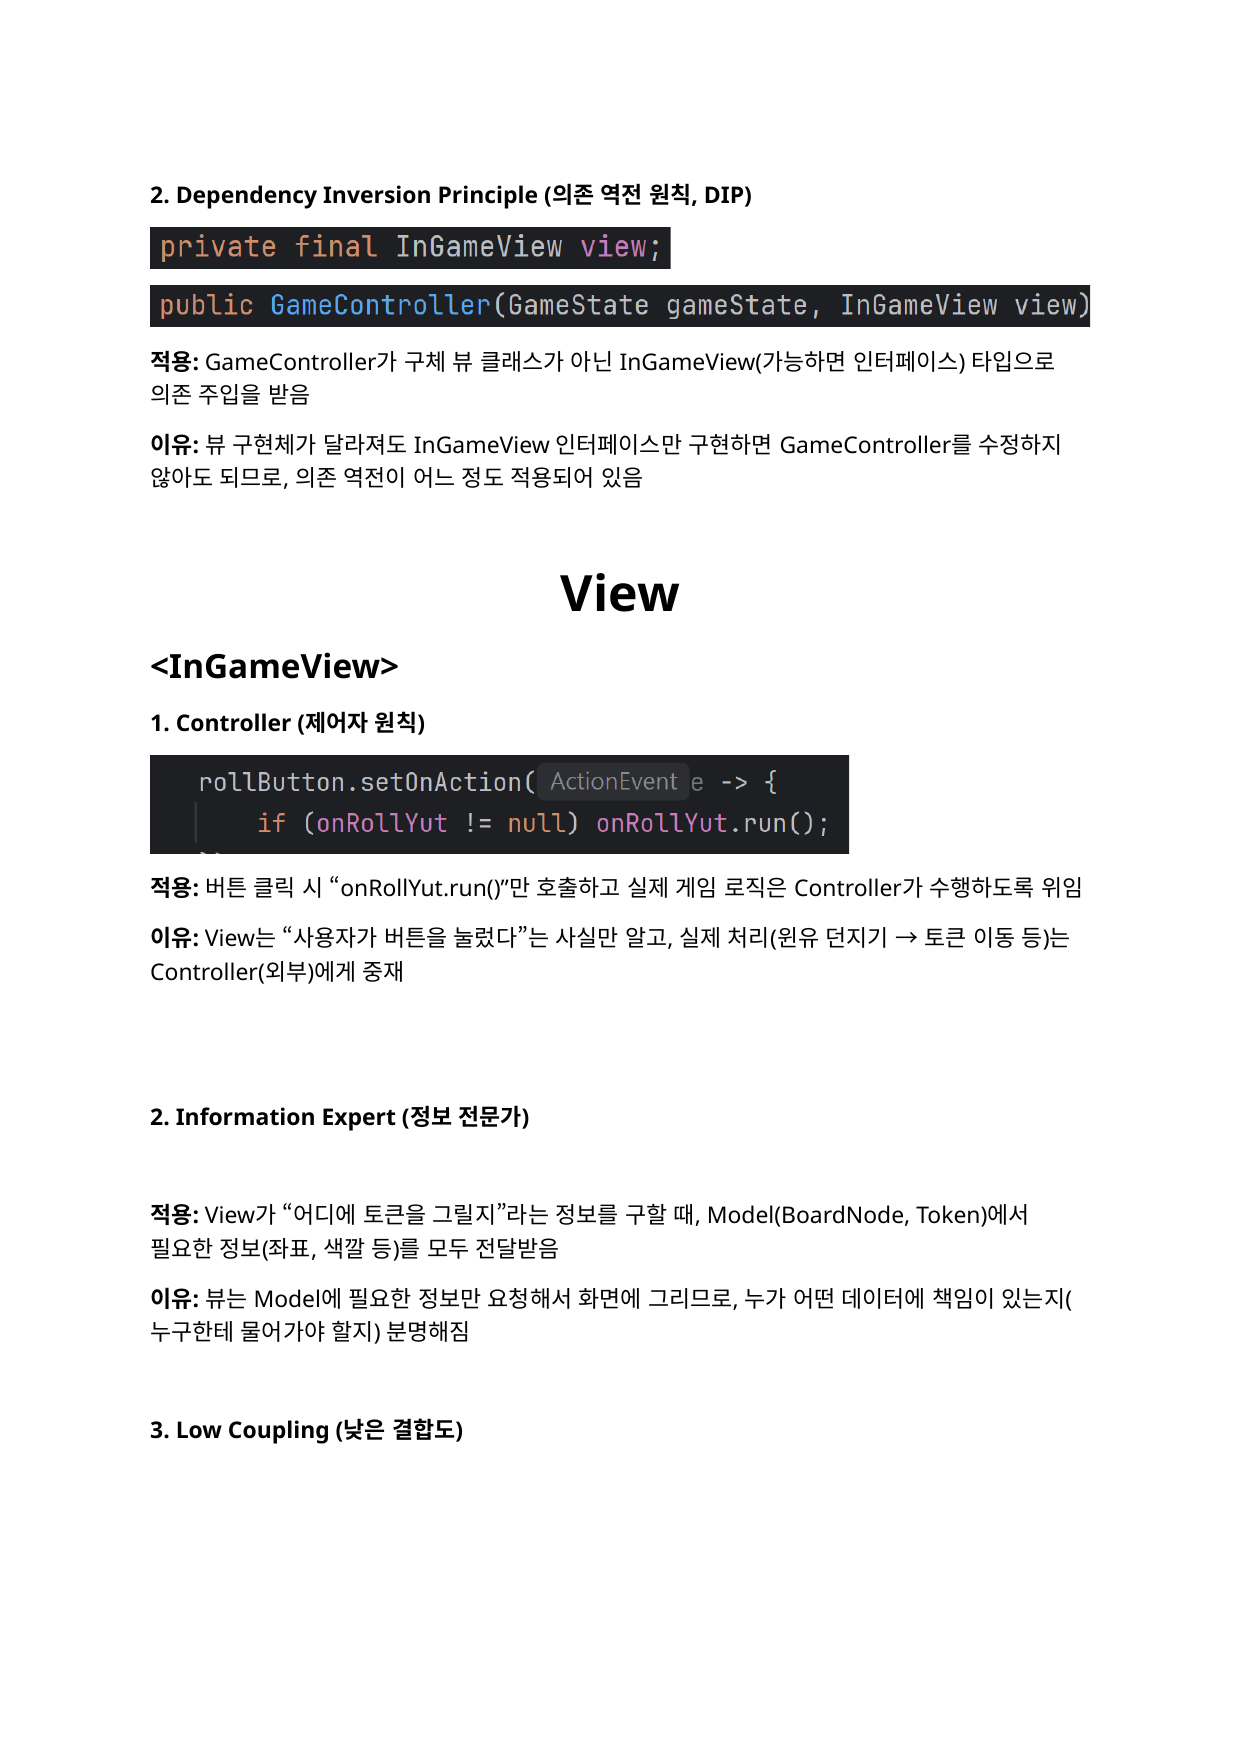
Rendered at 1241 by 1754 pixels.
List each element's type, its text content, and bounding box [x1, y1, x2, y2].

text 2. Dependency Inversion Principle (의존 역전 원칙, DIP) [150, 177, 1090, 211]
text View [150, 558, 1090, 626]
text <InGameView> [150, 643, 1090, 688]
text 적용: View가 “어디에 토큰을 그릴지”라는 정보를 구할 때, Model(BoardNode, Token)에서 필요한 정보(좌표, 색깔 등)를 모두 전달받음 [150, 1197, 1090, 1264]
text 이유: 뷰는 Model에 필요한 정보만 요청해서 화면에 그리므로, 누가 어떤 데이터에 책임이 있는지(누구한테 물어가야 할지) 분명해짐 [150, 1281, 1090, 1347]
text 이유: 뷰 구현체가 달라져도 InGameView 인터페이스만 구현하면 GameController를 수정하지 않아도 되므로, 의존 역전이 어느 정도 적용되어 있음 [150, 427, 1090, 493]
text 적용: 버튼 클릭 시 “onRollYut.run()”만 호출하고 실제 게임 로직은 Controller가 수행하도록 위임 [150, 870, 1090, 903]
text 이유: View는 “사용자가 버튼을 눌렀다”는 사실만 알고, 실제 처리(윈유 던지기 → 토큰 이동 등)는 Controller(외부)에게 중재 [150, 920, 1090, 987]
text 1. Controller (제어자 원칙) [150, 705, 1090, 738]
text 3. Low Coupling (낮은 결합도) [150, 1412, 1090, 1445]
text 2. Information Expert (정보 전문가) [150, 1099, 1090, 1133]
text 적용: GameController가 구체 뷰 클래스가 아닌 InGameView(가능하면 인터페이스) 타입으로 의존 주입을 받음 [150, 343, 1090, 410]
